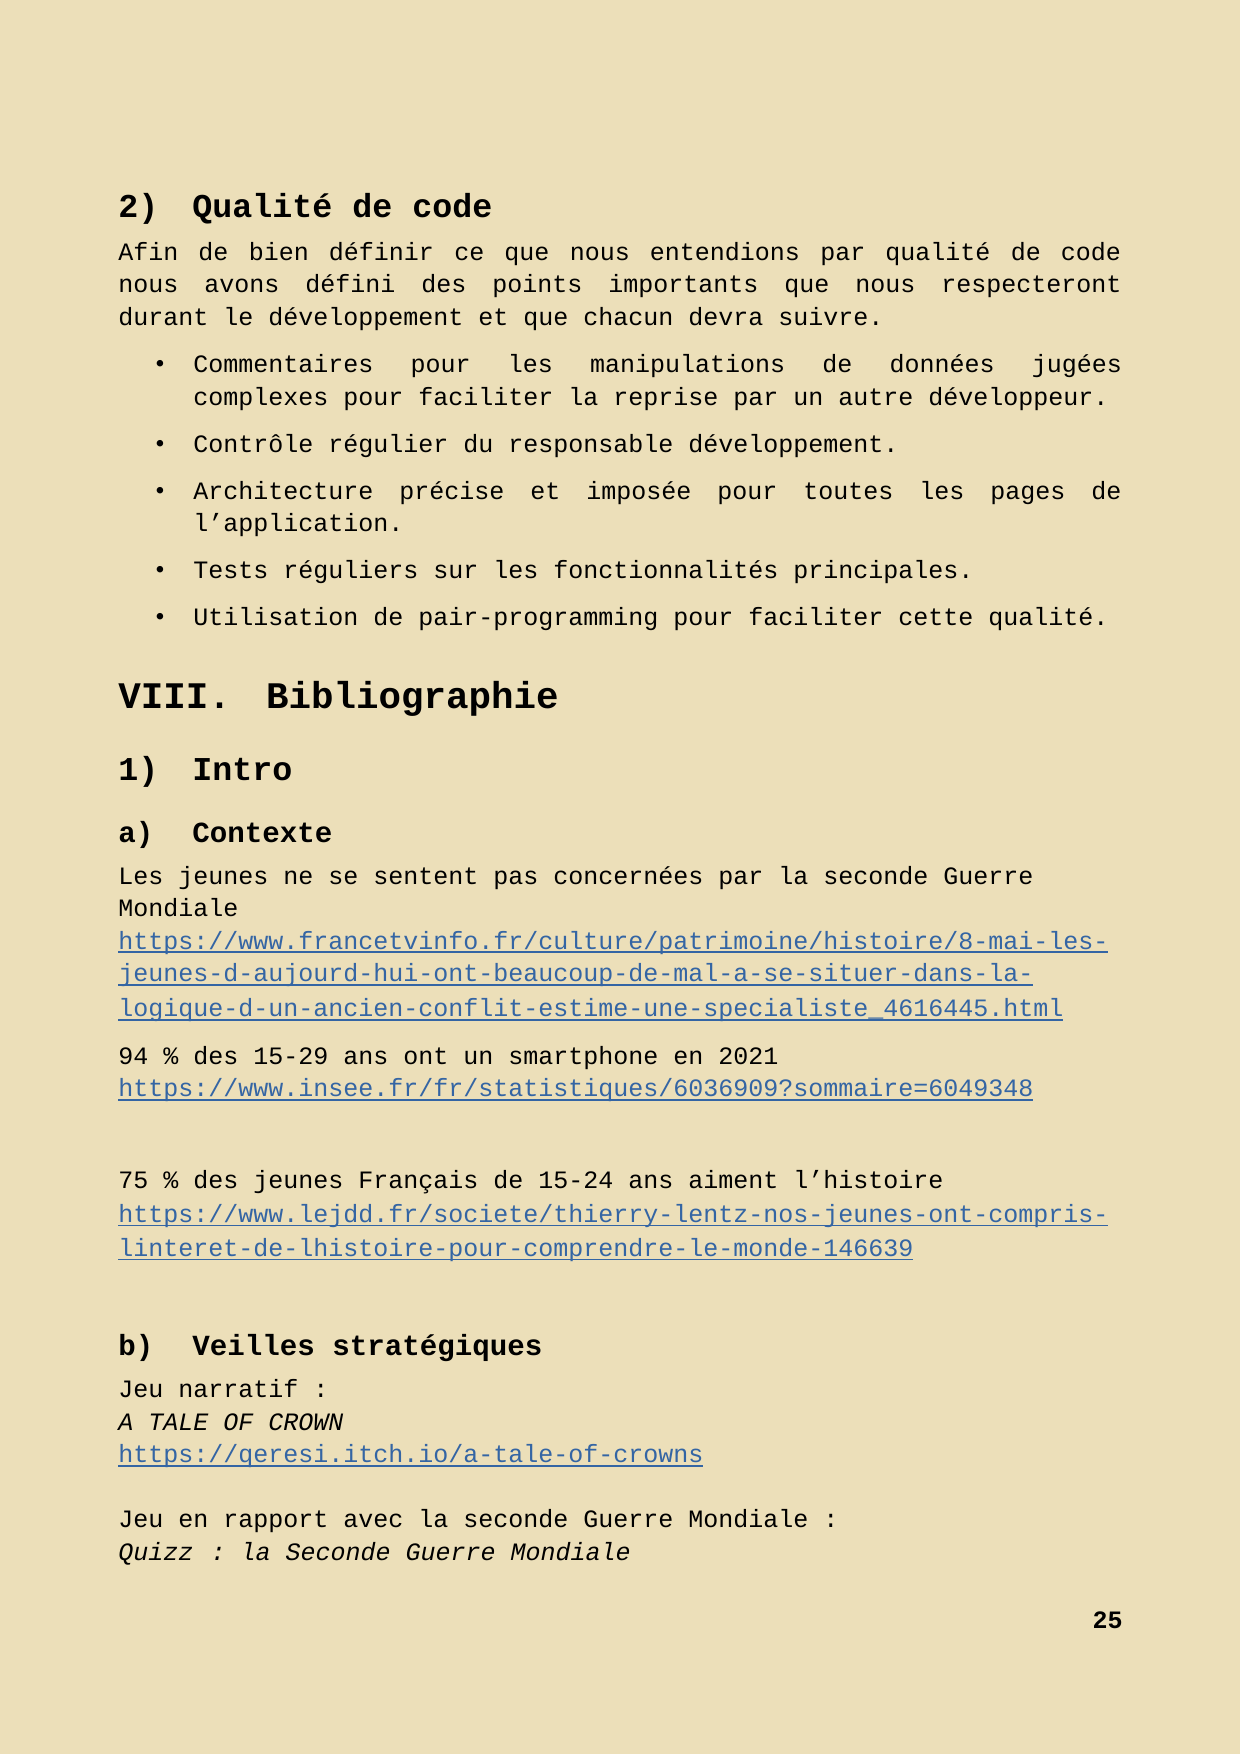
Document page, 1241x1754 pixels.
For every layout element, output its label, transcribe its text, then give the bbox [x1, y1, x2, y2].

text Jeu en rapport avec la seconde Guerre Mondiale : [118, 1507, 1122, 1535]
subtitle Contexte [118, 818, 1122, 851]
subtitle Bibliographie [118, 677, 1122, 719]
subtitle Veilles stratégiques [118, 1331, 1122, 1364]
text Quizz : la Seconde Guerre Mondiale [118, 1539, 1122, 1568]
list Utilisation de pair-programming pour faciliter cette qualité. [156, 605, 1122, 633]
list Commentaires pour les manipulations de données jugées complexes pour faciliter la reprise par un autre développeur. [156, 352, 1122, 412]
list Contrôle régulier du responsable développement. [156, 431, 1122, 459]
text Jeu narratif : [118, 1377, 1122, 1405]
list Architecture précise et imposée pour toutes les pages de l’application. [156, 478, 1122, 539]
text https://qeresi.itch.io/a-tale-of-crowns [118, 1442, 1122, 1470]
list Tests réguliers sur les fonctionnalités principales. [156, 558, 1122, 586]
subtitle Qualité de code [118, 189, 1122, 227]
text Afin de bien définir ce que nous entendions par qualité de code nous avons défini des points importants que nous respecteront durant le développement et que chacun devra suivre. [118, 239, 1122, 333]
subtitle Intro [118, 753, 1122, 791]
text 75 % des jeunes Français de 15-24 ans aiment l’histoire https://www.lejdd.fr/societe/thierry-lentz-nos-jeunes-ont-compris-linteret-de-lhistoire-pour-comprendre-le-monde-146639 [118, 1133, 1122, 1264]
text 94 % des 15-29 ans ont un smartphone en 2021 https://www.insee.fr/fr/statistiques/6036909?sommaire=6049348 [118, 1043, 1122, 1104]
text Les jeunes ne se sentent pas concernées par la seconde Guerre Mondiale https://www.francetvinfo.fr/culture/patrimoine/histoire/8-mai-les-jeunes-d-aujourd-hui-ont-beaucoup-de-mal-a-se-situer-dans-la-logique-d-un-ancien-conflit-estime-une-specialiste_4616445.html [118, 863, 1122, 1024]
text A TALE OF CROWN [118, 1409, 1122, 1438]
